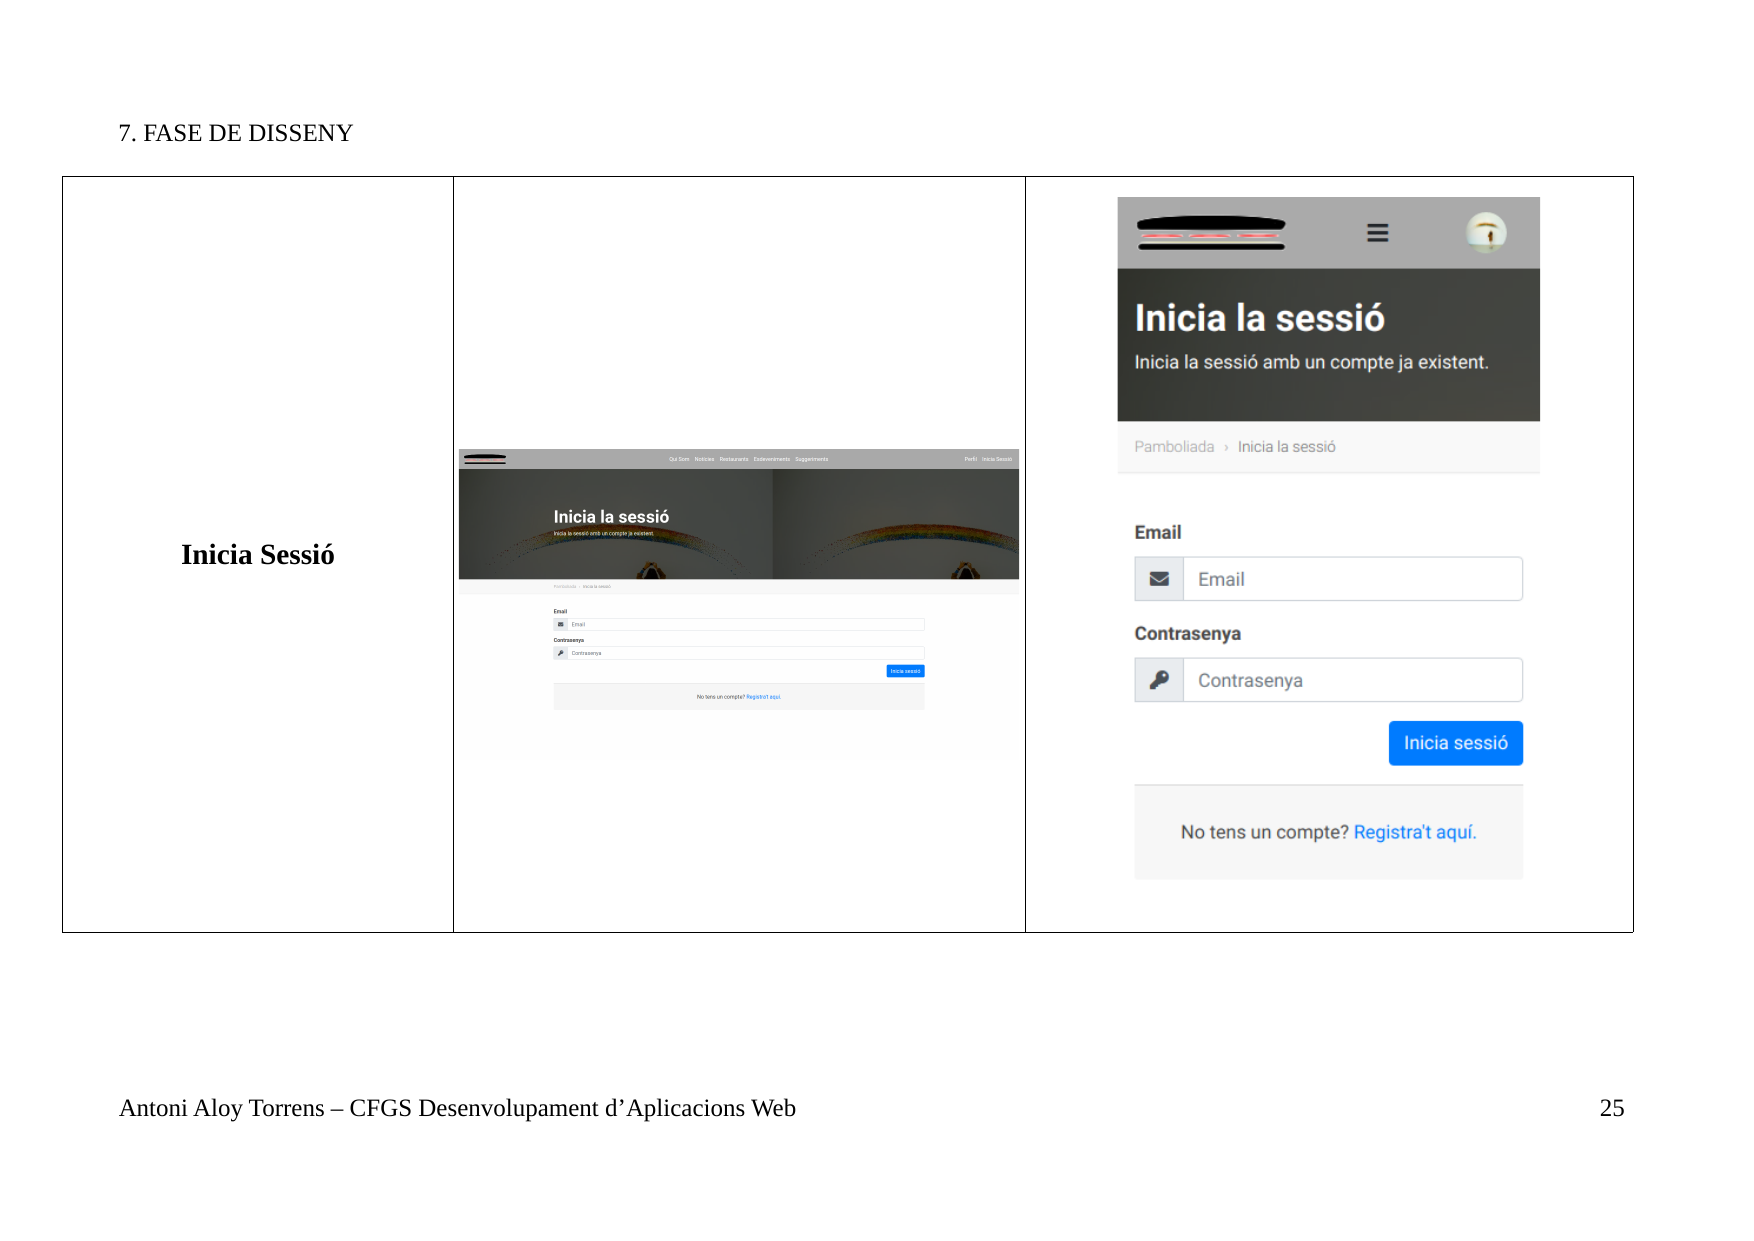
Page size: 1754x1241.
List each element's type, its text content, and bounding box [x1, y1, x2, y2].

picture [458, 449, 1020, 760]
table_cell [454, 177, 1025, 932]
table_cell Inicia Sessió [63, 177, 453, 932]
table_cell [1026, 177, 1633, 932]
picture [1117, 197, 1541, 893]
